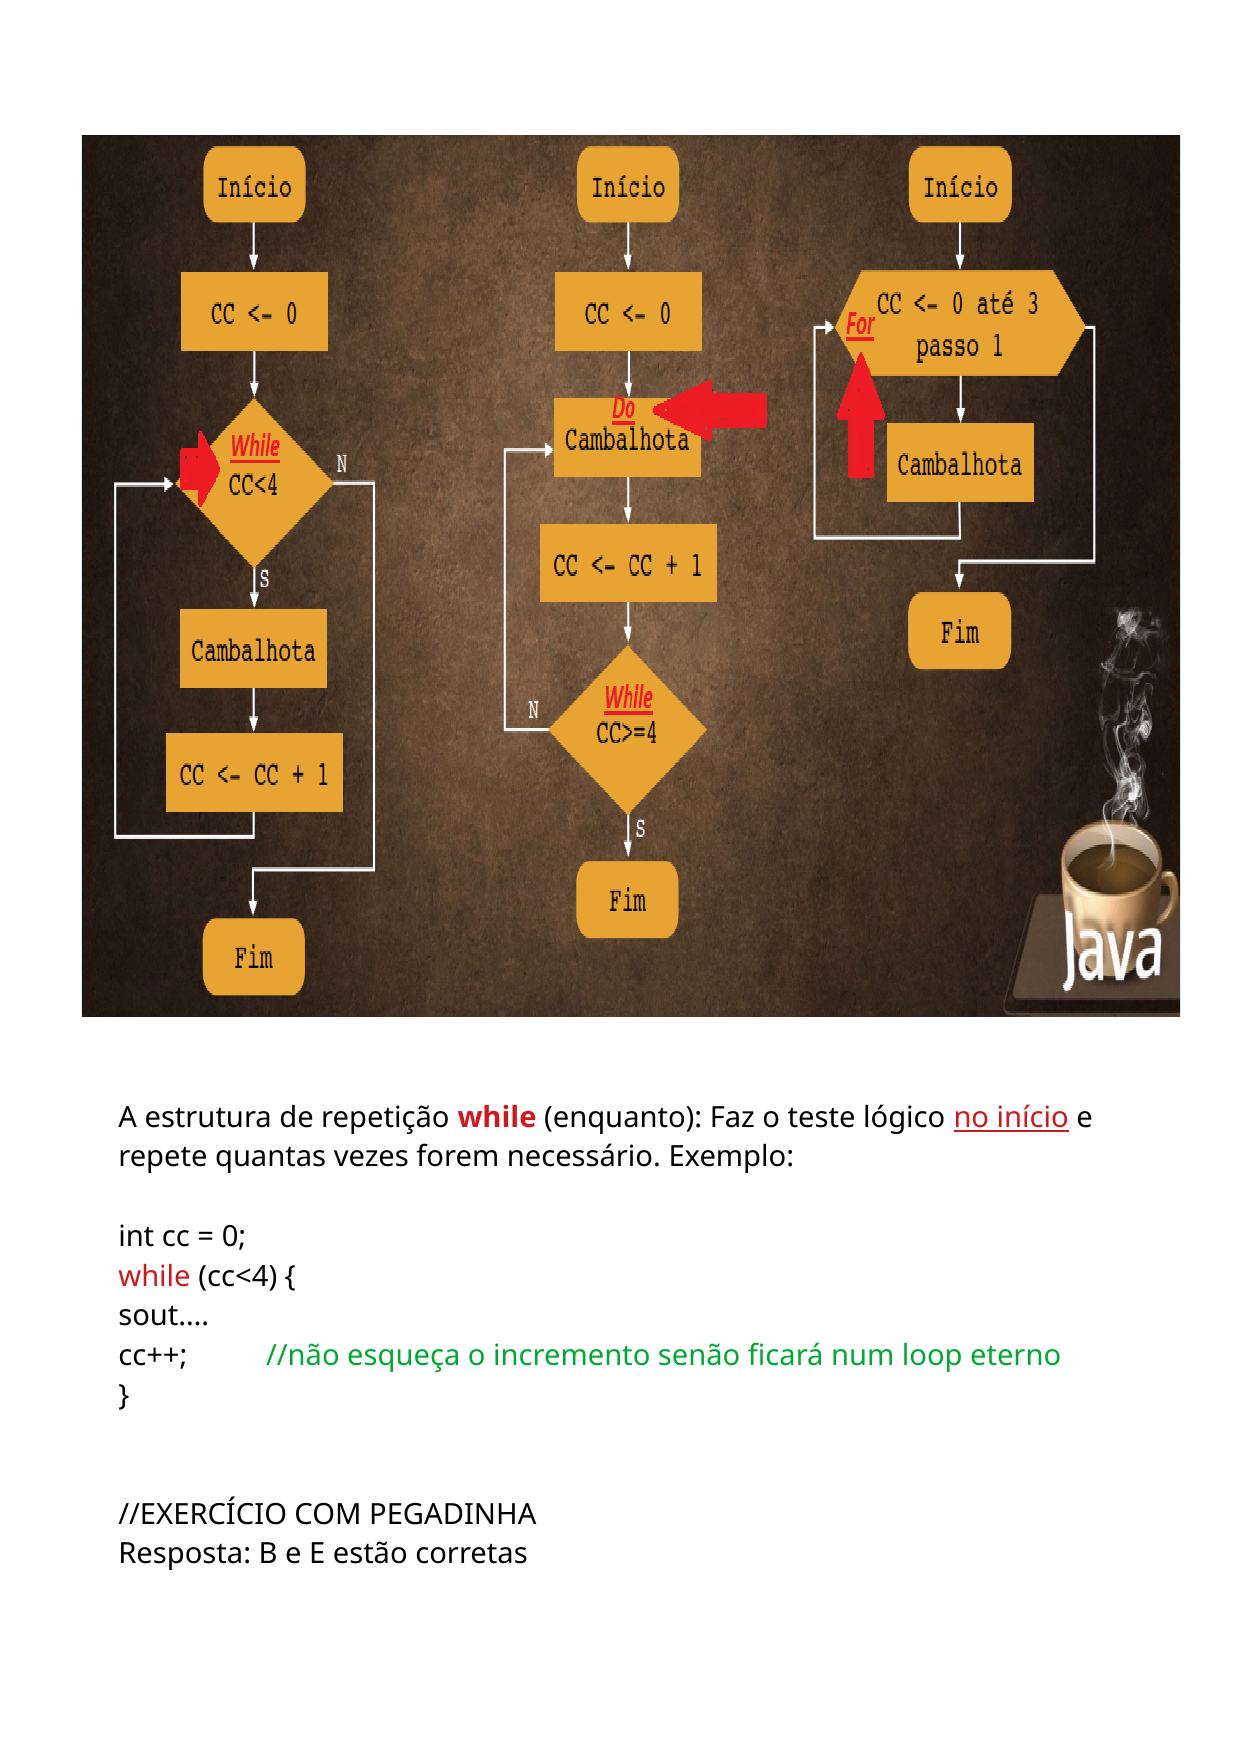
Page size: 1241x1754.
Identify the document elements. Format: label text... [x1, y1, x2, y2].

text Resposta: B e E estão corretas [118, 1533, 1122, 1572]
text } [118, 1374, 1122, 1413]
text A estrutura de repetição while (enquanto): Faz o teste lógico no início e repete quantas vezes forem necessário. Exemplo: [118, 1096, 1122, 1175]
picture [81, 135, 1181, 1017]
text while (cc<4) { [118, 1255, 1122, 1294]
text sout…. [118, 1294, 1122, 1334]
text //EXERCÍCIO COM PEGADINHA [118, 1493, 1122, 1533]
text cc++; //não esqueça o incremento senão ficará num loop eterno [118, 1334, 1122, 1374]
text int cc = 0; [118, 1215, 1122, 1255]
